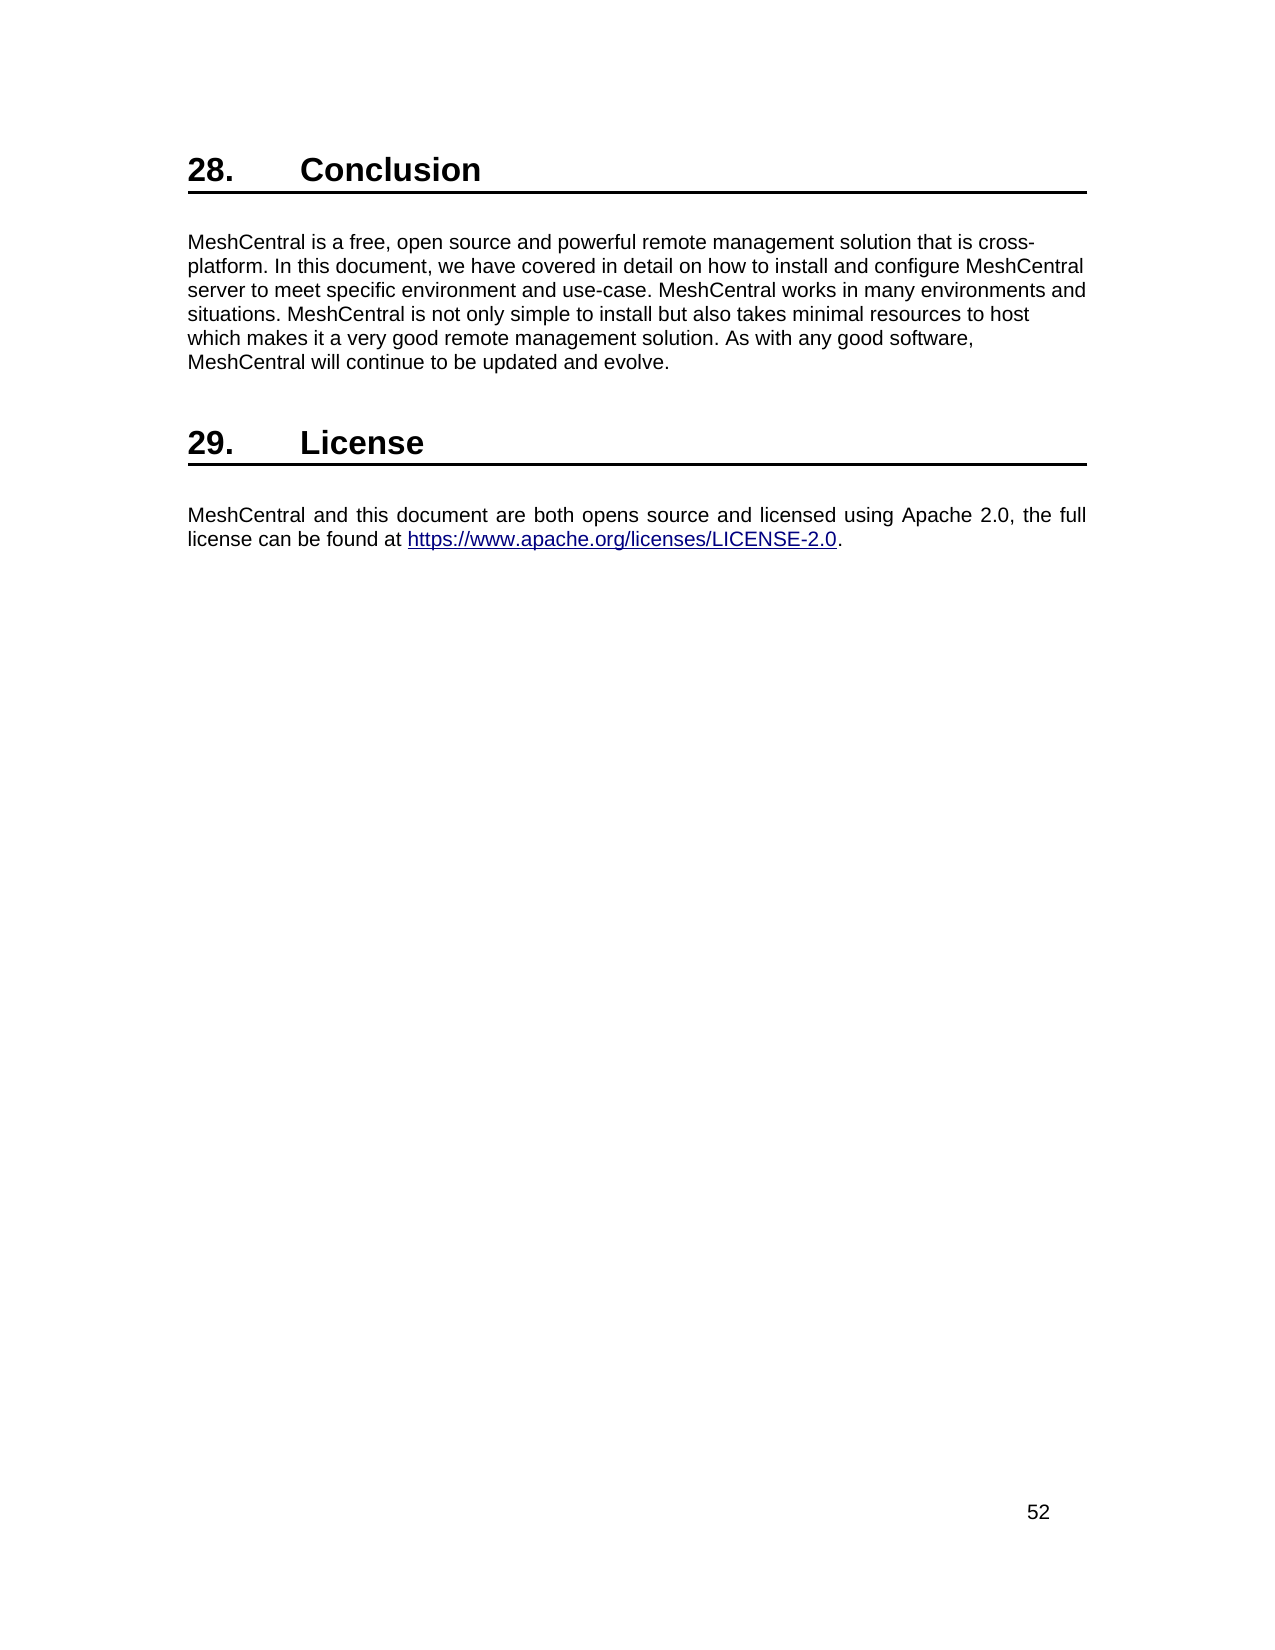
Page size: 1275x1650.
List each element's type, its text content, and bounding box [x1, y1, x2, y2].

text MeshCentral and this document are both opens source and licensed using Apache 2.0, the full license can be found at https://www.apache.org/licenses/LICENSE-2.0. [187, 503, 1087, 551]
subtitle Conclusion [187, 150, 1087, 194]
subtitle License [187, 423, 1087, 466]
text MeshCentral is a free, open source and powerful remote management solution that is cross-platform. In this document, we have covered in detail on how to install and configure MeshCentral server to meet specific environment and use-case. MeshCentral works in many environments and situations. MeshCentral is not only simple to install but also takes minimal resources to host which makes it a very good remote management solution. As with any good software, MeshCentral will continue to be updated and evolve. [187, 230, 1087, 374]
